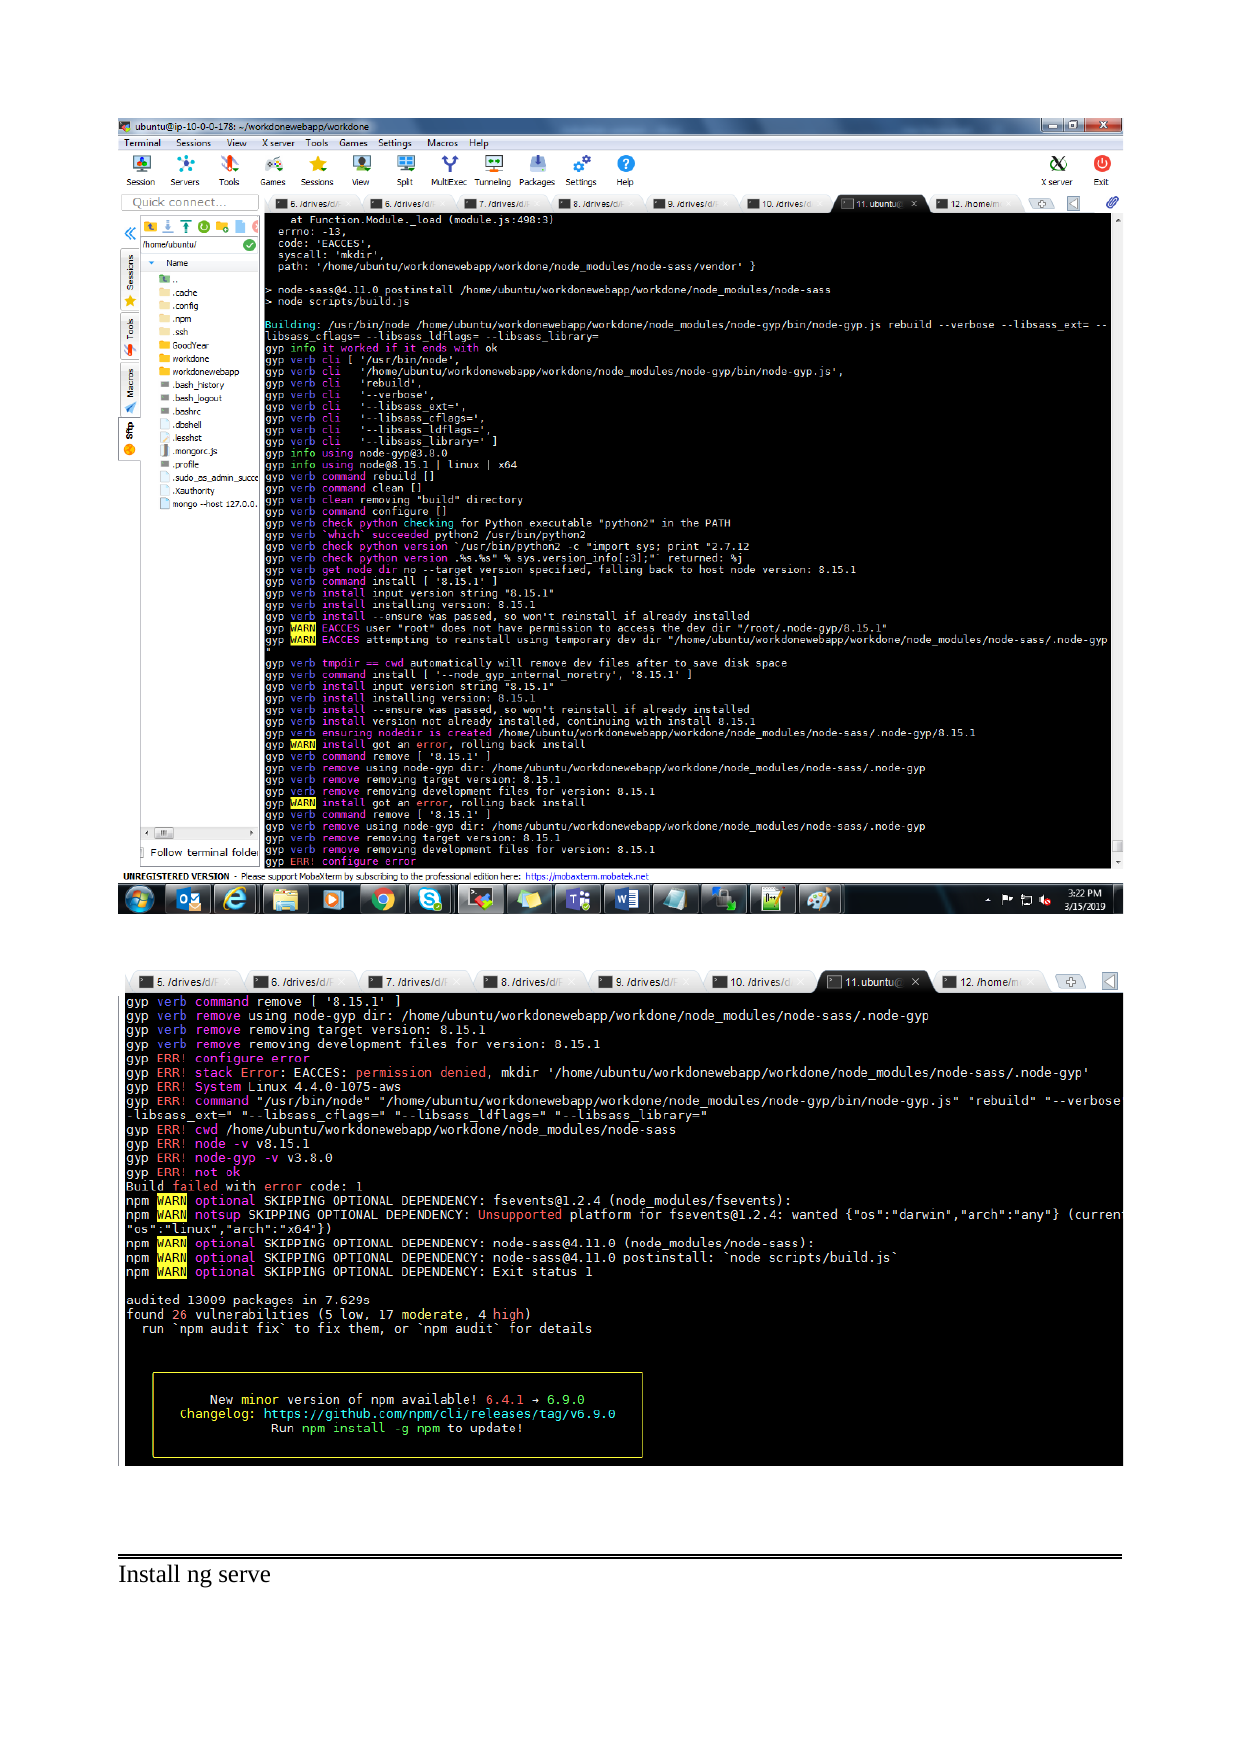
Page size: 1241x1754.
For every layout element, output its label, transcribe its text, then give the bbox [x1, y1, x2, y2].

picture [118, 118, 1124, 914]
picture [118, 970, 1124, 1466]
text Install ng serve [118, 1559, 1122, 1587]
